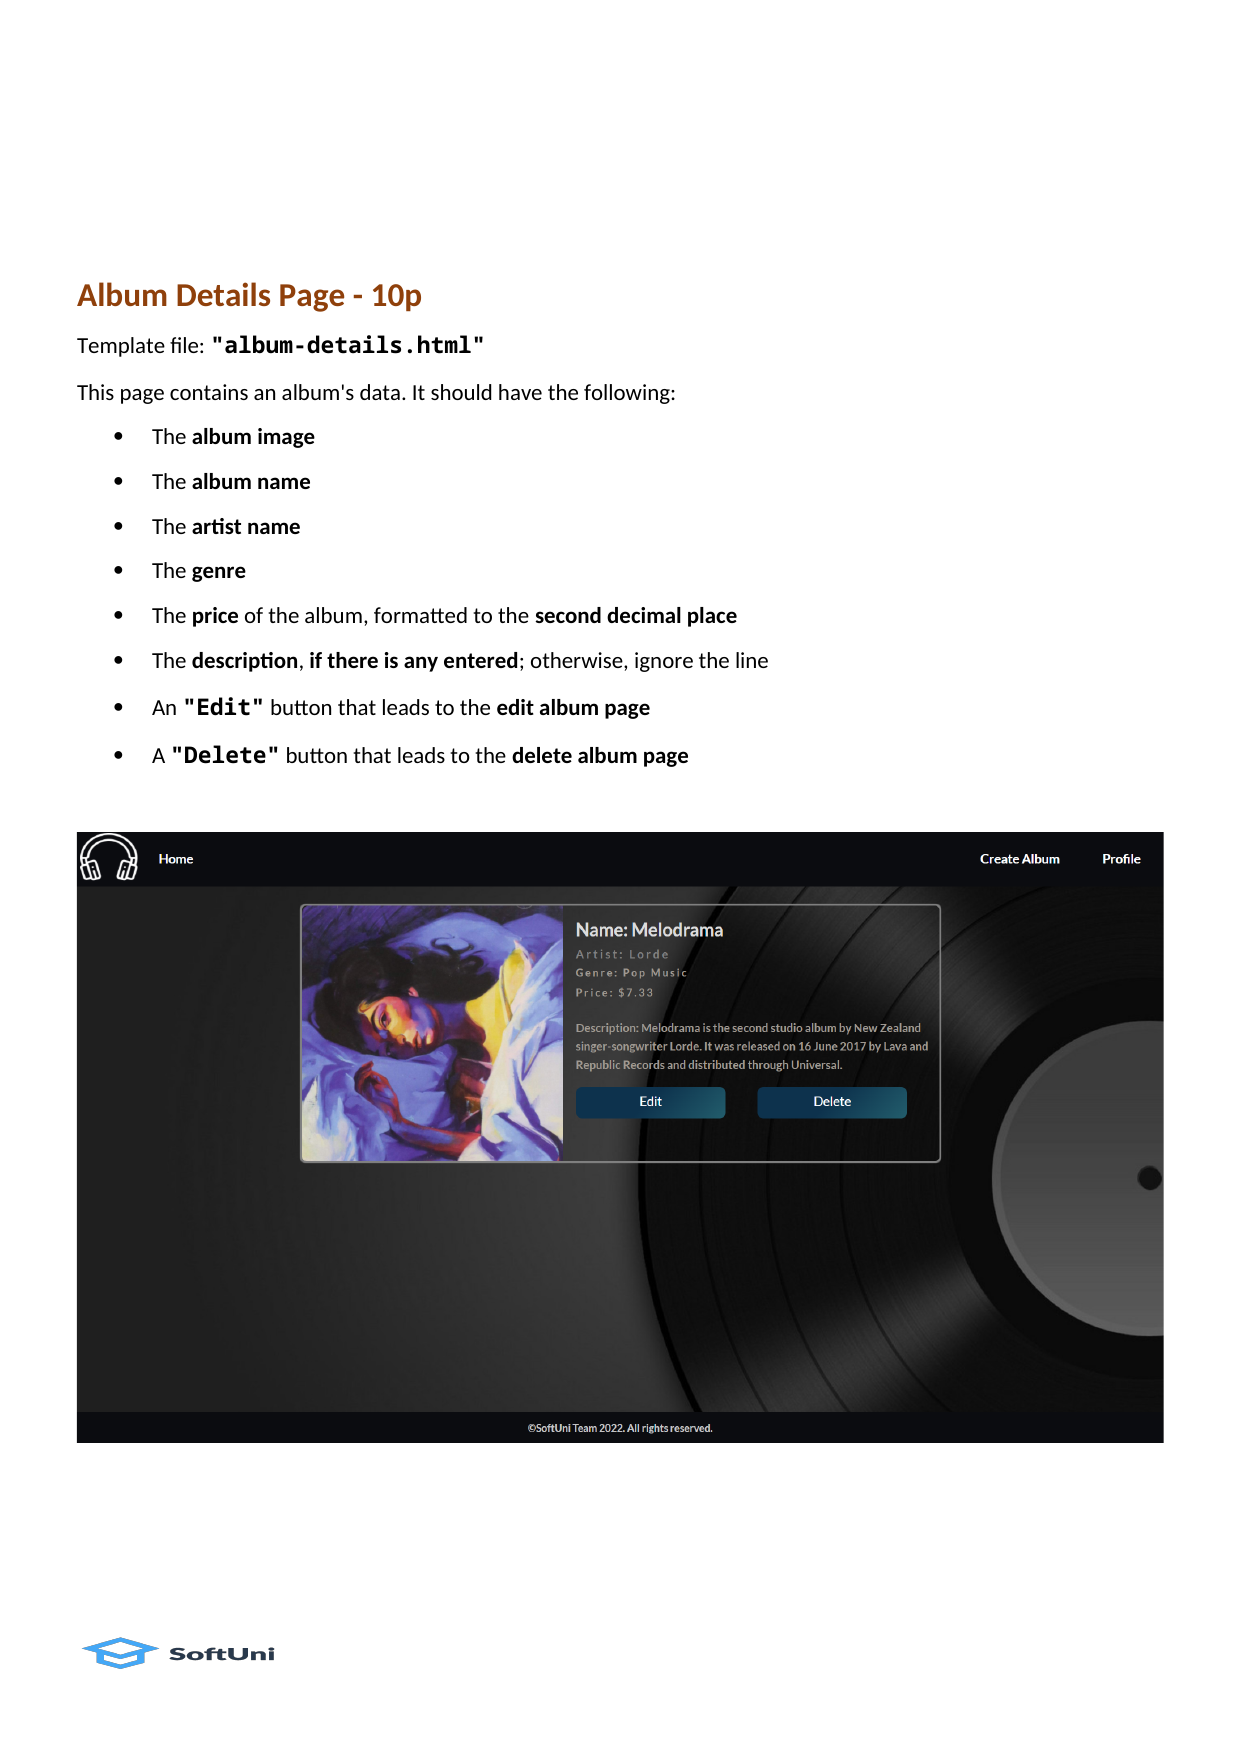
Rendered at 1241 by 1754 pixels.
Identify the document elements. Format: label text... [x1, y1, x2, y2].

list The album image [114, 422, 1163, 450]
list The genre [114, 556, 1163, 584]
list The price of the album, formatted to the second decimal place [114, 601, 1163, 629]
list An "Edit" button that leads to the edit album page [114, 691, 1163, 722]
list The album name [114, 467, 1163, 495]
list The artist name [114, 512, 1163, 540]
text Template file: "album-details.html" [77, 329, 1163, 361]
picture [75, 1635, 281, 1672]
list A "Delete" button that leads to the delete album page [114, 739, 1163, 770]
subtitle Album Details Page - 10p [77, 274, 1163, 315]
list The description, if there is any entered; otherwise, ignore the line [114, 646, 1163, 674]
picture [76, 832, 1164, 1443]
text This page contains an album's data. It should have the following: [77, 378, 1163, 406]
